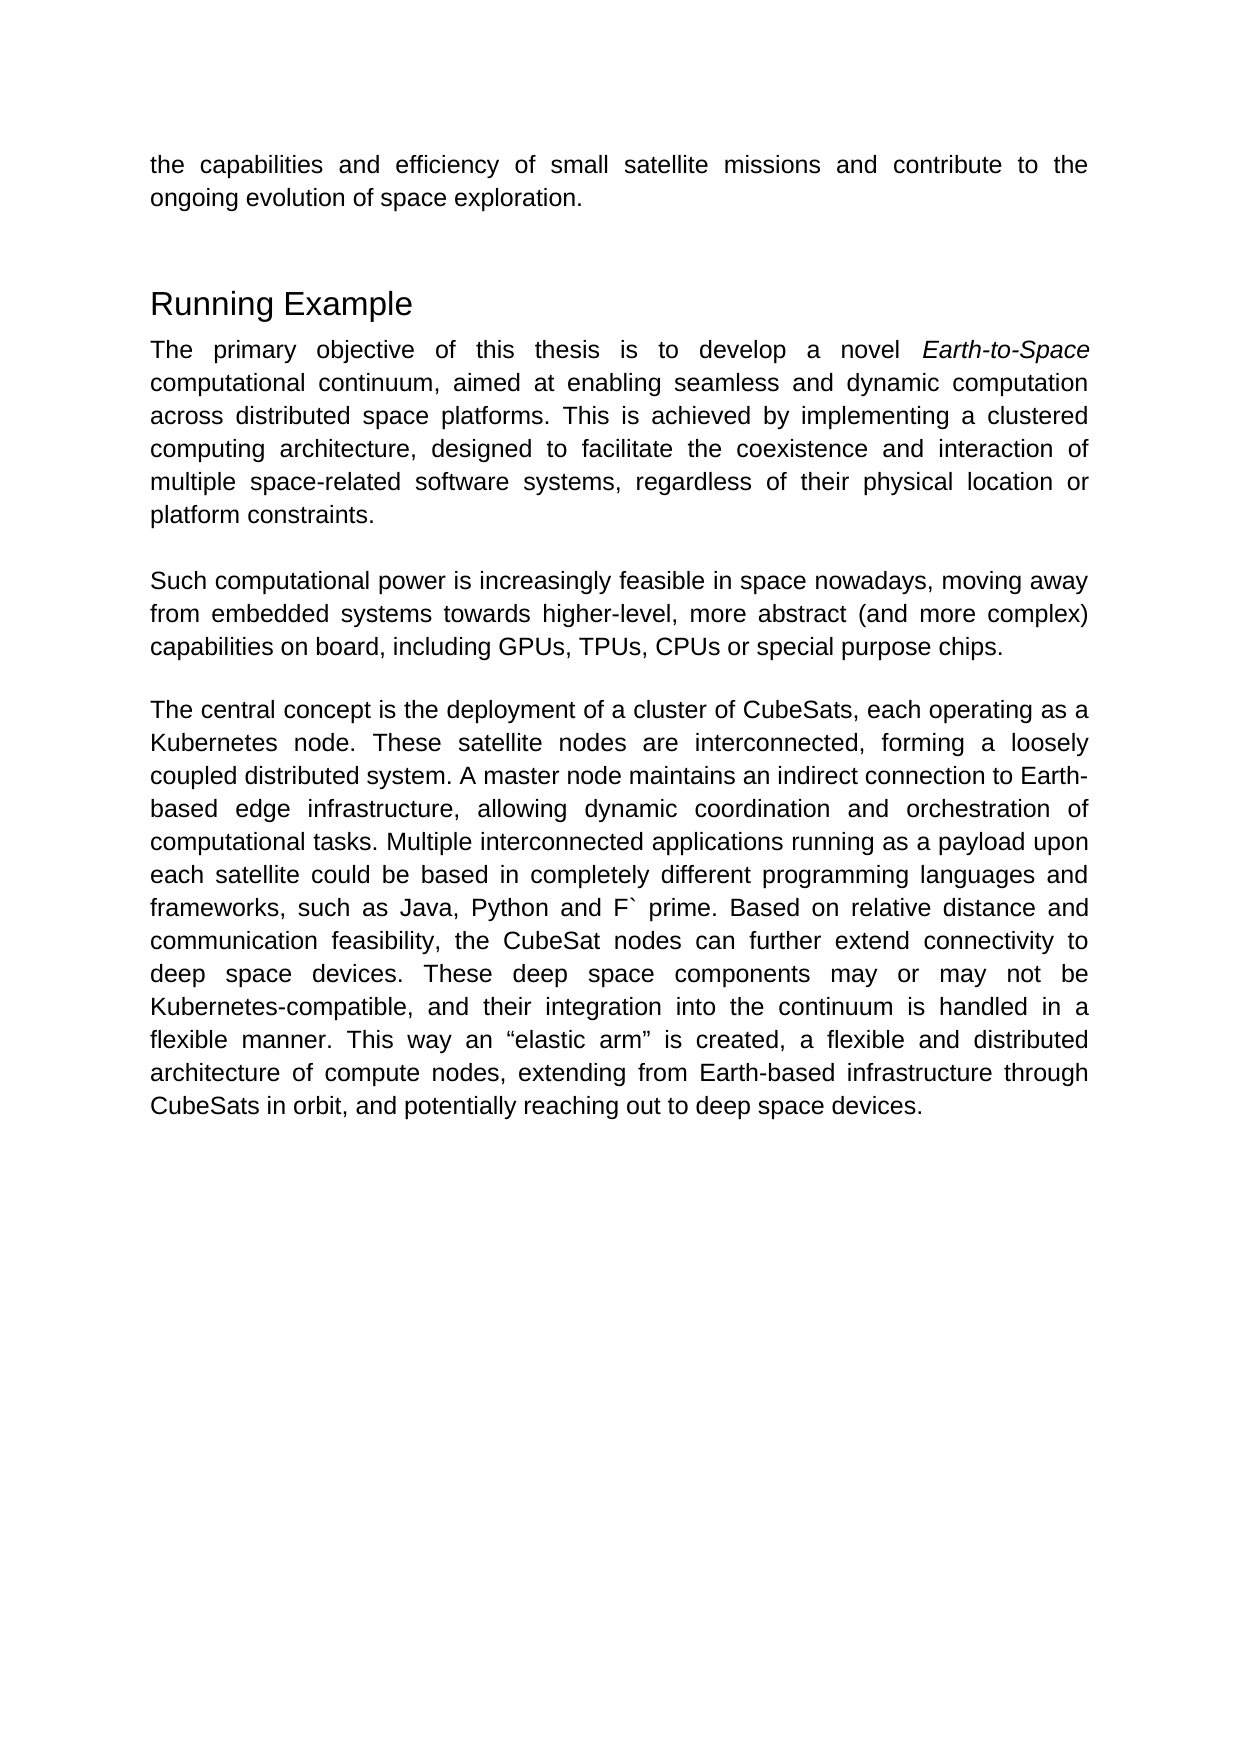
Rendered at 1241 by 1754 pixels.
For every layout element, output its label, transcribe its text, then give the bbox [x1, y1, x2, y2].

text Such computational power is increasingly feasible in space nowadays, moving away from embedded systems towards higher-level, more abstract (and more complex) capabilities on board, including GPUs, TPUs, CPUs or special purpose chips. [150, 566, 1090, 661]
text the capabilities and efficiency of small satellite missions and contribute to the ongoing evolution of space exploration. [150, 150, 1090, 212]
subtitle Running Example [150, 284, 1090, 322]
text The primary objective of this thesis is to develop a novel Earth-to-Space computational continuum, aimed at enabling seamless and dynamic computation across distributed space platforms. This is achieved by implementing a clustered computing architecture, designed to facilitate the coexistence and interaction of multiple space-related software systems, regardless of their physical location or platform constraints. [150, 335, 1090, 528]
text The central concept is the deployment of a cluster of CubeSats, each operating as a Kubernetes node. These satellite nodes are interconnected, forming a loosely coupled distributed system. A master node maintains an indirect connection to Earth-based edge infrastructure, allowing dynamic coordination and orchestration of computational tasks. Multiple interconnected applications running as a payload upon each satellite could be based in completely different programming languages and frameworks, such as Java, Python and F` prime. Based on relative distance and communication feasibility, the CubeSat nodes can further extend connectivity to deep space devices. These deep space components may or may not be Kubernetes-compatible, and their integration into the continuum is handled in a flexible manner. This way an “elastic arm” is created, a flexible and distributed architecture of compute nodes, extending from Earth-based infrastructure through CubeSats in orbit, and potentially reaching out to deep space devices. [150, 695, 1090, 1120]
